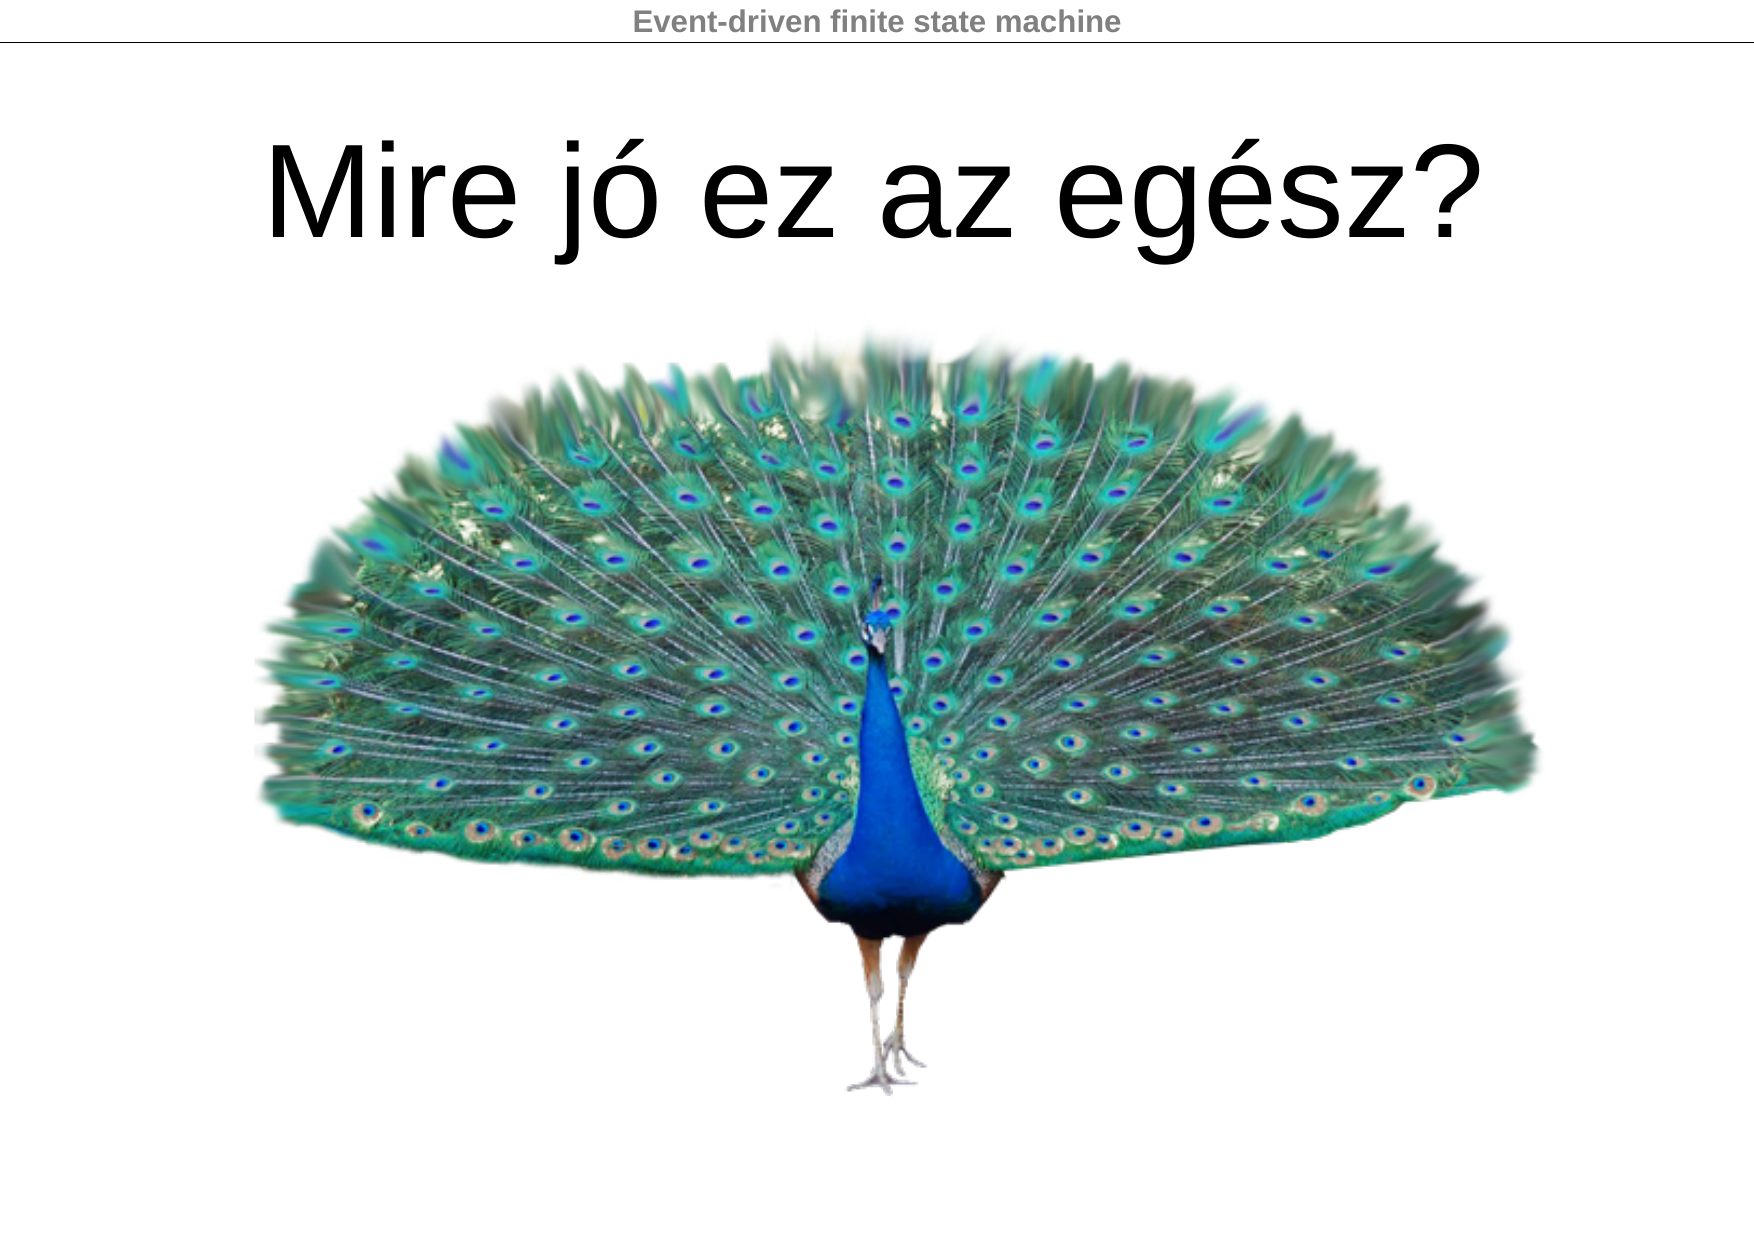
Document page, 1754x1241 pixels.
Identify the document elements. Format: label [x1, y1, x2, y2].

picture [254, 247, 1549, 1111]
